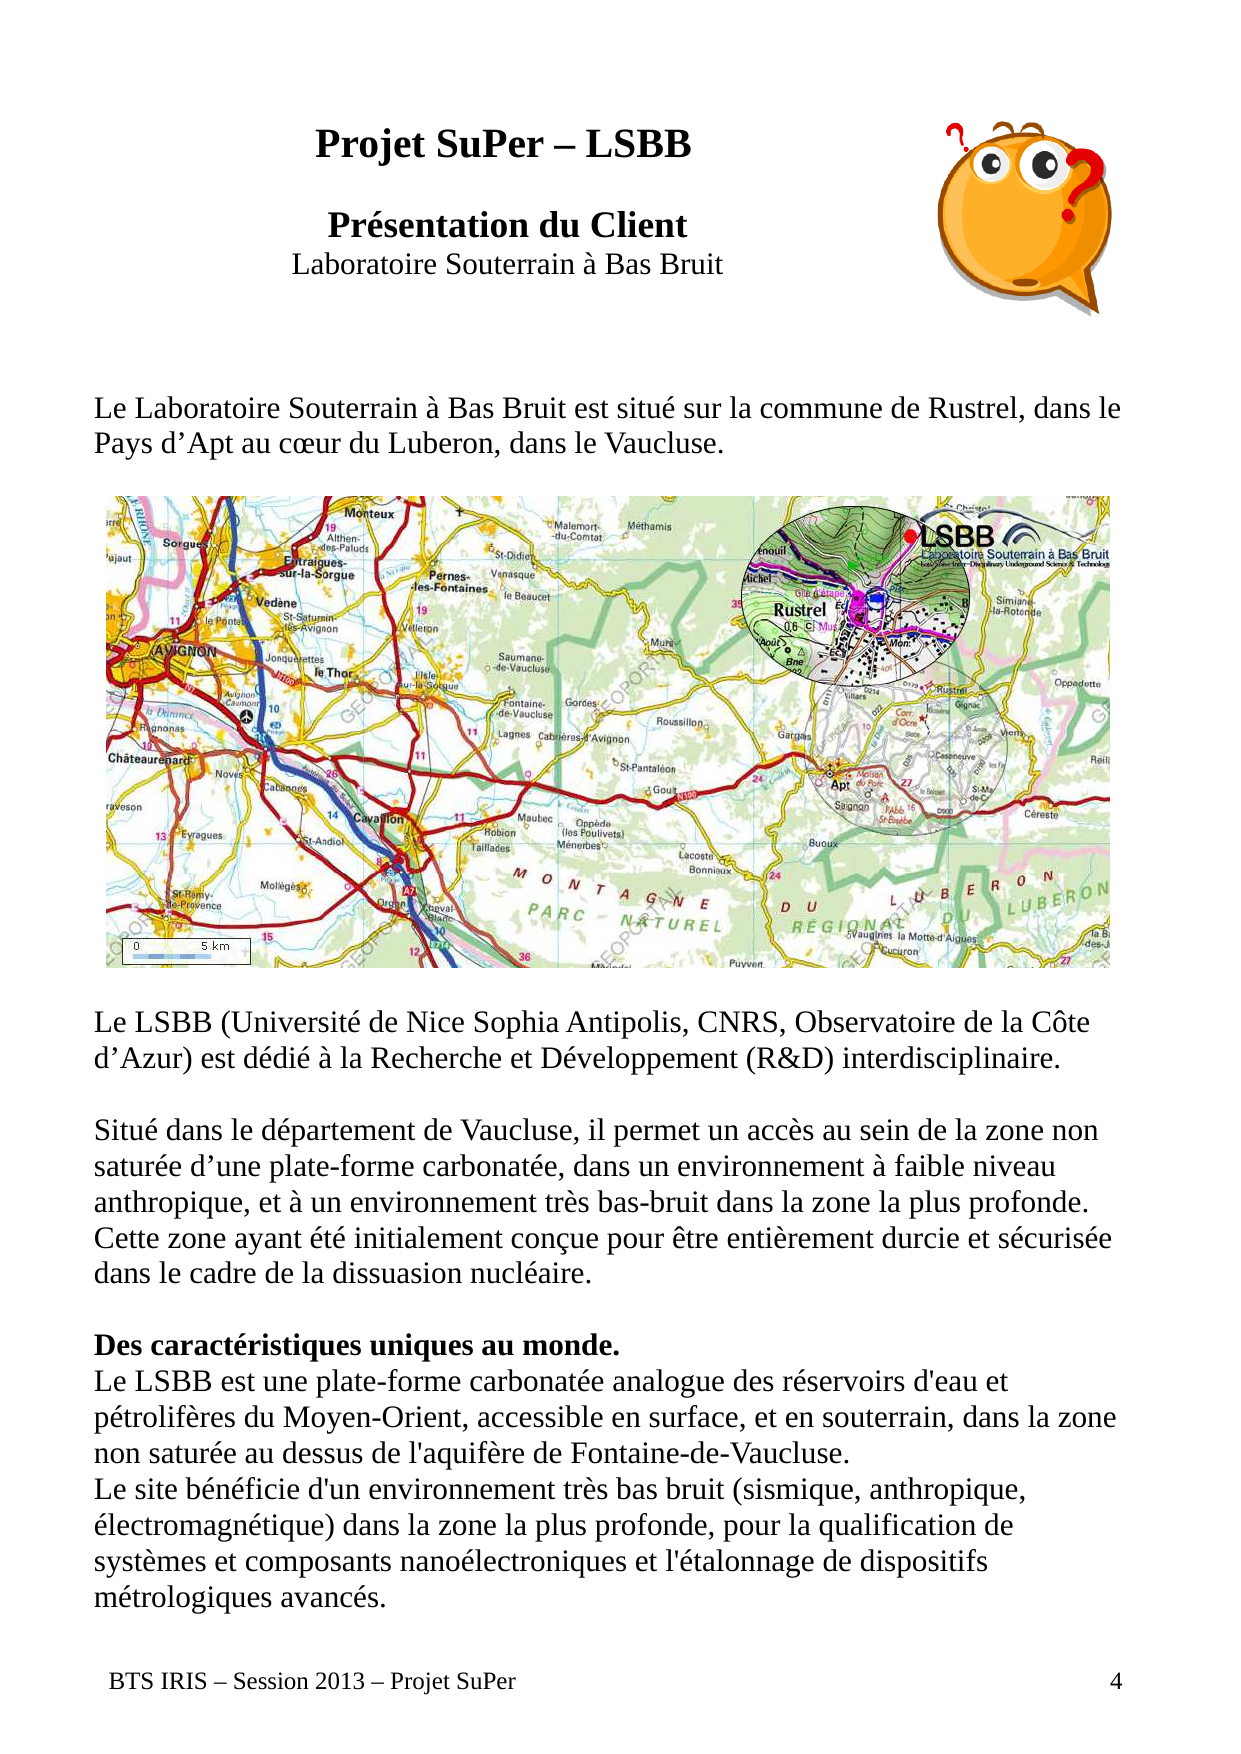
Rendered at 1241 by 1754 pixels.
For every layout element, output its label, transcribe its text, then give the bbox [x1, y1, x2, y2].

text Le LSBB (Université de Nice Sophia Antipolis, CNRS, Observatoire de la Côte d’Azur) est dédié à la Recherche et Développement (R&D) interdisciplinaire. [94, 1003, 1122, 1075]
text Situé dans le département de Vaucluse, il permet un accès au sein de la zone non saturée d’une plate-forme carbonatée, dans un environnement à faible niveau anthropique, et à un environnement très bas-bruit dans la zone la plus profonde. Cette zone ayant été initialement conçue pour être entièrement durcie et sécurisée dans le cadre de la dissuasion nucléaire. [94, 1111, 1122, 1291]
text Le LSBB est une plate-forme carbonatée analogue des réservoirs d'eau et pétrolifères du Moyen-Orient, accessible en surface, et en souterrain, dans la zone non saturée au dessus de l'aquifère de Fontaine-de-Vaucluse. [94, 1363, 1122, 1470]
picture [106, 496, 1110, 968]
picture [921, 119, 1117, 317]
text Présentation du Client [94, 202, 921, 245]
text Le site bénéficie d'un environnement très bas bruit (sismique, anthropique, électromagnétique) dans la zone la plus profonde, pour la qualification de systèmes et composants nanoélectroniques et l'étalonnage de dispositifs métrologiques avancés. [94, 1470, 1122, 1614]
text Projet SuPer – LSBB [94, 118, 1122, 166]
text Le Laboratoire Souterrain à Bas Bruit est situé sur la commune de Rustrel, dans le Pays d’Apt au cœur du Luberon, dans le Vaucluse. [94, 389, 1122, 461]
text Des caractéristiques uniques au monde. [94, 1327, 1122, 1363]
text Laboratoire Souterrain à Bas Bruit [94, 245, 921, 281]
